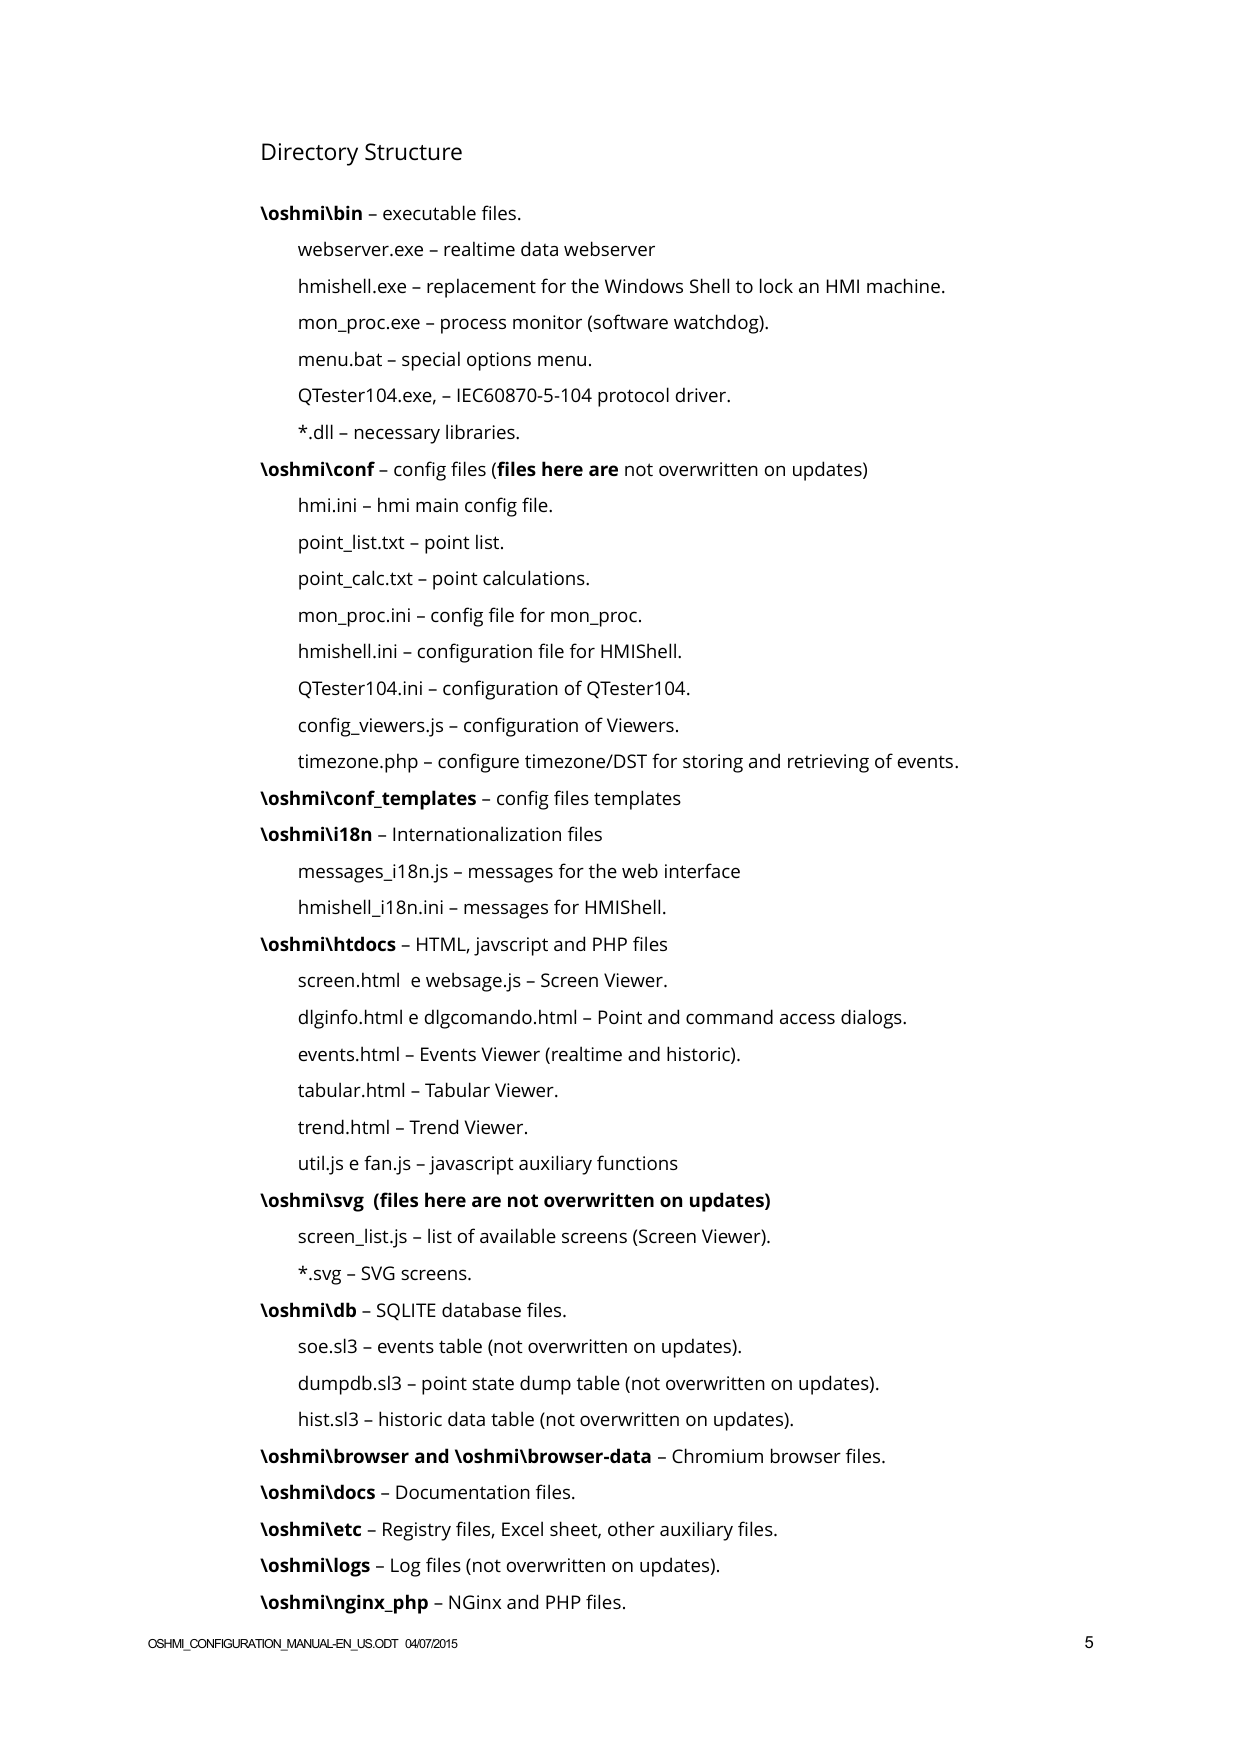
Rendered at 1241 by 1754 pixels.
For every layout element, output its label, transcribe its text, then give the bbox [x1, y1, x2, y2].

text \oshmi\conf – config files (files here are not overwritten on updates) [260, 456, 1093, 482]
text hmishell_i18n.ini – messages for HMIShell. [260, 895, 1093, 920]
text hmishell.ini – configuration file for HMIShell. [260, 639, 1093, 664]
text point_list.txt – point list. [260, 529, 1093, 555]
subtitle Directory Structure [260, 136, 1093, 167]
text tabular.html – Tabular Viewer. [260, 1078, 1093, 1103]
text mon_proc.ini – config file for mon_proc. [260, 602, 1093, 628]
text hmishell.exe – replacement for the Windows Shell to lock an HMI machine. [260, 273, 1093, 299]
text \oshmi\bin – executable files. [260, 200, 1093, 226]
text hmi.ini – hmi main config file. [260, 493, 1093, 518]
text \oshmi\nginx_php – NGinx and PHP files. [260, 1589, 1093, 1615]
text soe.sl3 – events table (not overwritten on updates). [260, 1333, 1093, 1359]
text events.html – Events Viewer (realtime and historic). [260, 1041, 1093, 1067]
text \oshmi\etc – Registry files, Excel sheet, other auxiliary files. [260, 1516, 1093, 1542]
text mon_proc.exe – process monitor (software watchdog). [260, 310, 1093, 335]
text webserver.exe – realtime data webserver [260, 237, 1093, 262]
text messages_i18n.js – messages for the web interface [148, 858, 1093, 884]
text dumpdb.sl3 – point state dump table (not overwritten on updates). [260, 1370, 1093, 1396]
text \oshmi\htdocs – HTML, javscript and PHP files [260, 931, 1093, 957]
text \oshmi\svg (files here are not overwritten on updates) [148, 1187, 1093, 1213]
text util.js e fan.js – javascript auxiliary functions [260, 1151, 1093, 1176]
text trend.html – Trend Viewer. [260, 1114, 1093, 1140]
text \oshmi\browser and \oshmi\browser-data – Chromium browser files. [260, 1443, 1093, 1469]
text *.svg – SVG screens. [148, 1260, 1093, 1286]
text screen_list.js – list of available screens (Screen Viewer). [148, 1224, 1093, 1249]
text hist.sl3 – historic data table (not overwritten on updates). [260, 1407, 1093, 1432]
text \oshmi\docs – Documentation files. [260, 1480, 1093, 1505]
text screen.html e websage.js – Screen Viewer. [260, 968, 1093, 993]
text \oshmi\db – SQLITE database files. [260, 1297, 1093, 1322]
text timezone.php – configure timezone/DST for storing and retrieving of events. [148, 748, 1093, 774]
text QTester104.ini – configuration of QTester104. [298, 675, 1093, 701]
text \oshmi\conf_templates – config files templates [260, 785, 1093, 811]
text menu.bat – special options menu. [260, 346, 1093, 372]
text *.dll – necessary libraries. [260, 419, 1093, 445]
text \oshmi\logs – Log files (not overwritten on updates). [260, 1553, 1093, 1578]
text config_viewers.js – configuration of Viewers. [260, 712, 1093, 737]
text \oshmi\i18n – Internationalization files [260, 822, 1093, 847]
text dlginfo.html e dlgcomando.html – Point and command access dialogs. [260, 1004, 1093, 1030]
text point_calc.txt – point calculations. [260, 566, 1093, 591]
text QTester104.exe, – IEC60870-5-104 protocol driver. [260, 383, 1093, 408]
